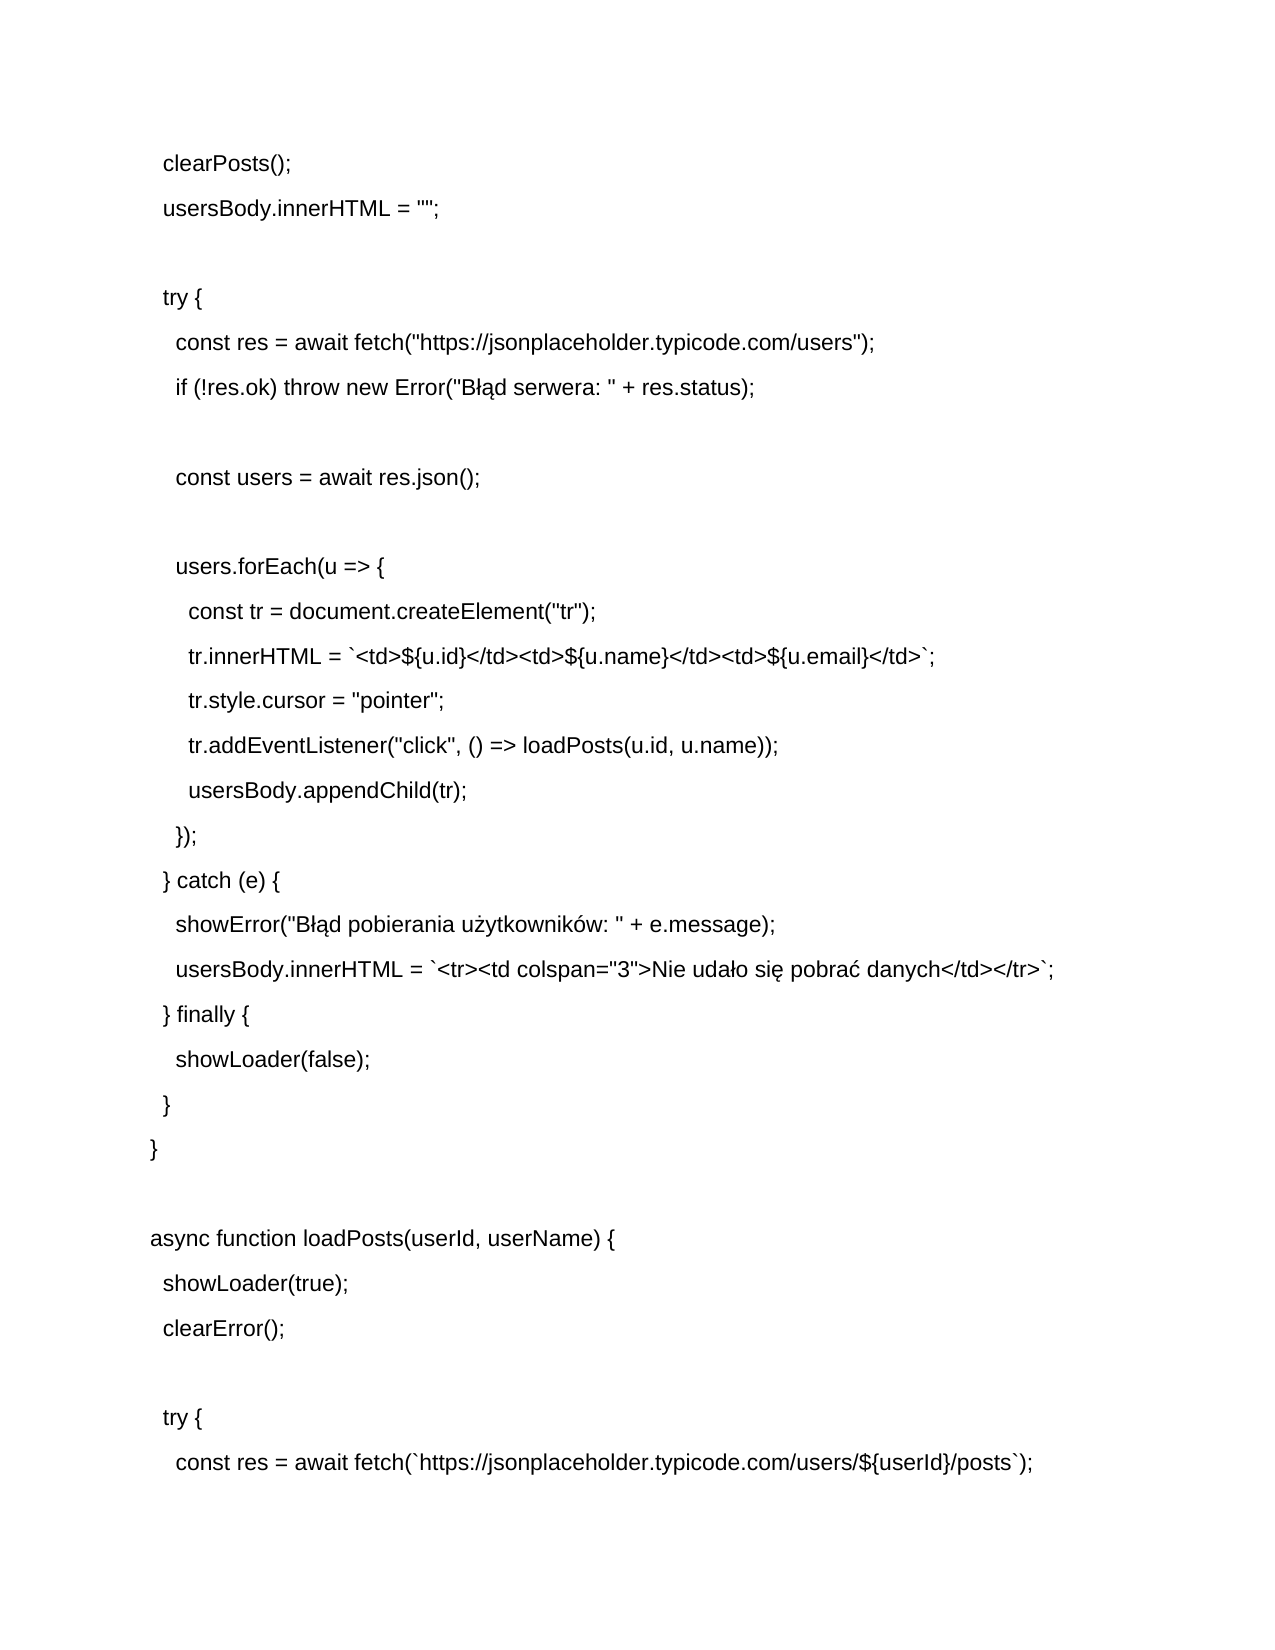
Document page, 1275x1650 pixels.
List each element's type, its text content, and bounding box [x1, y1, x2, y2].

text } catch (e) { [150, 867, 1125, 893]
text showLoader(true); [150, 1270, 1125, 1296]
text const res = await fetch(`https://jsonplaceholder.typicode.com/users/${userId}/posts`); [150, 1449, 1125, 1475]
text tr.addEventListener("click", () => loadPosts(u.id, u.name)); [150, 732, 1125, 759]
text clearError(); [150, 1314, 1125, 1341]
text }); [150, 822, 1125, 848]
text users.forEach(u => { [150, 553, 1125, 579]
text if (!res.ok) throw new Error("Błąd serwera: " + res.status); [150, 374, 1125, 400]
text } [150, 1135, 1125, 1162]
text const res = await fetch("https://jsonplaceholder.typicode.com/users"); [150, 329, 1125, 356]
text try { [150, 1404, 1125, 1431]
text showError("Błąd pobierania użytkowników: " + e.message); [150, 911, 1125, 938]
text showLoader(false); [150, 1046, 1125, 1072]
text const users = await res.json(); [150, 463, 1125, 490]
text usersBody.innerHTML = `<tr><td colspan="3">Nie udało się pobrać danych</td></tr>`; [150, 956, 1125, 983]
text const tr = document.createElement("tr"); [150, 598, 1125, 624]
text } [150, 1091, 1125, 1117]
text usersBody.appendChild(tr); [150, 777, 1125, 803]
text tr.style.cursor = "pointer"; [150, 687, 1125, 714]
text try { [150, 284, 1125, 311]
text clearPosts(); [150, 150, 1125, 176]
text } finally { [150, 1001, 1125, 1027]
text tr.innerHTML = `<td>${u.id}</td><td>${u.name}</td><td>${u.email}</td>`; [150, 643, 1125, 669]
text usersBody.innerHTML = ""; [150, 195, 1125, 221]
text async function loadPosts(userId, userName) { [150, 1225, 1125, 1251]
